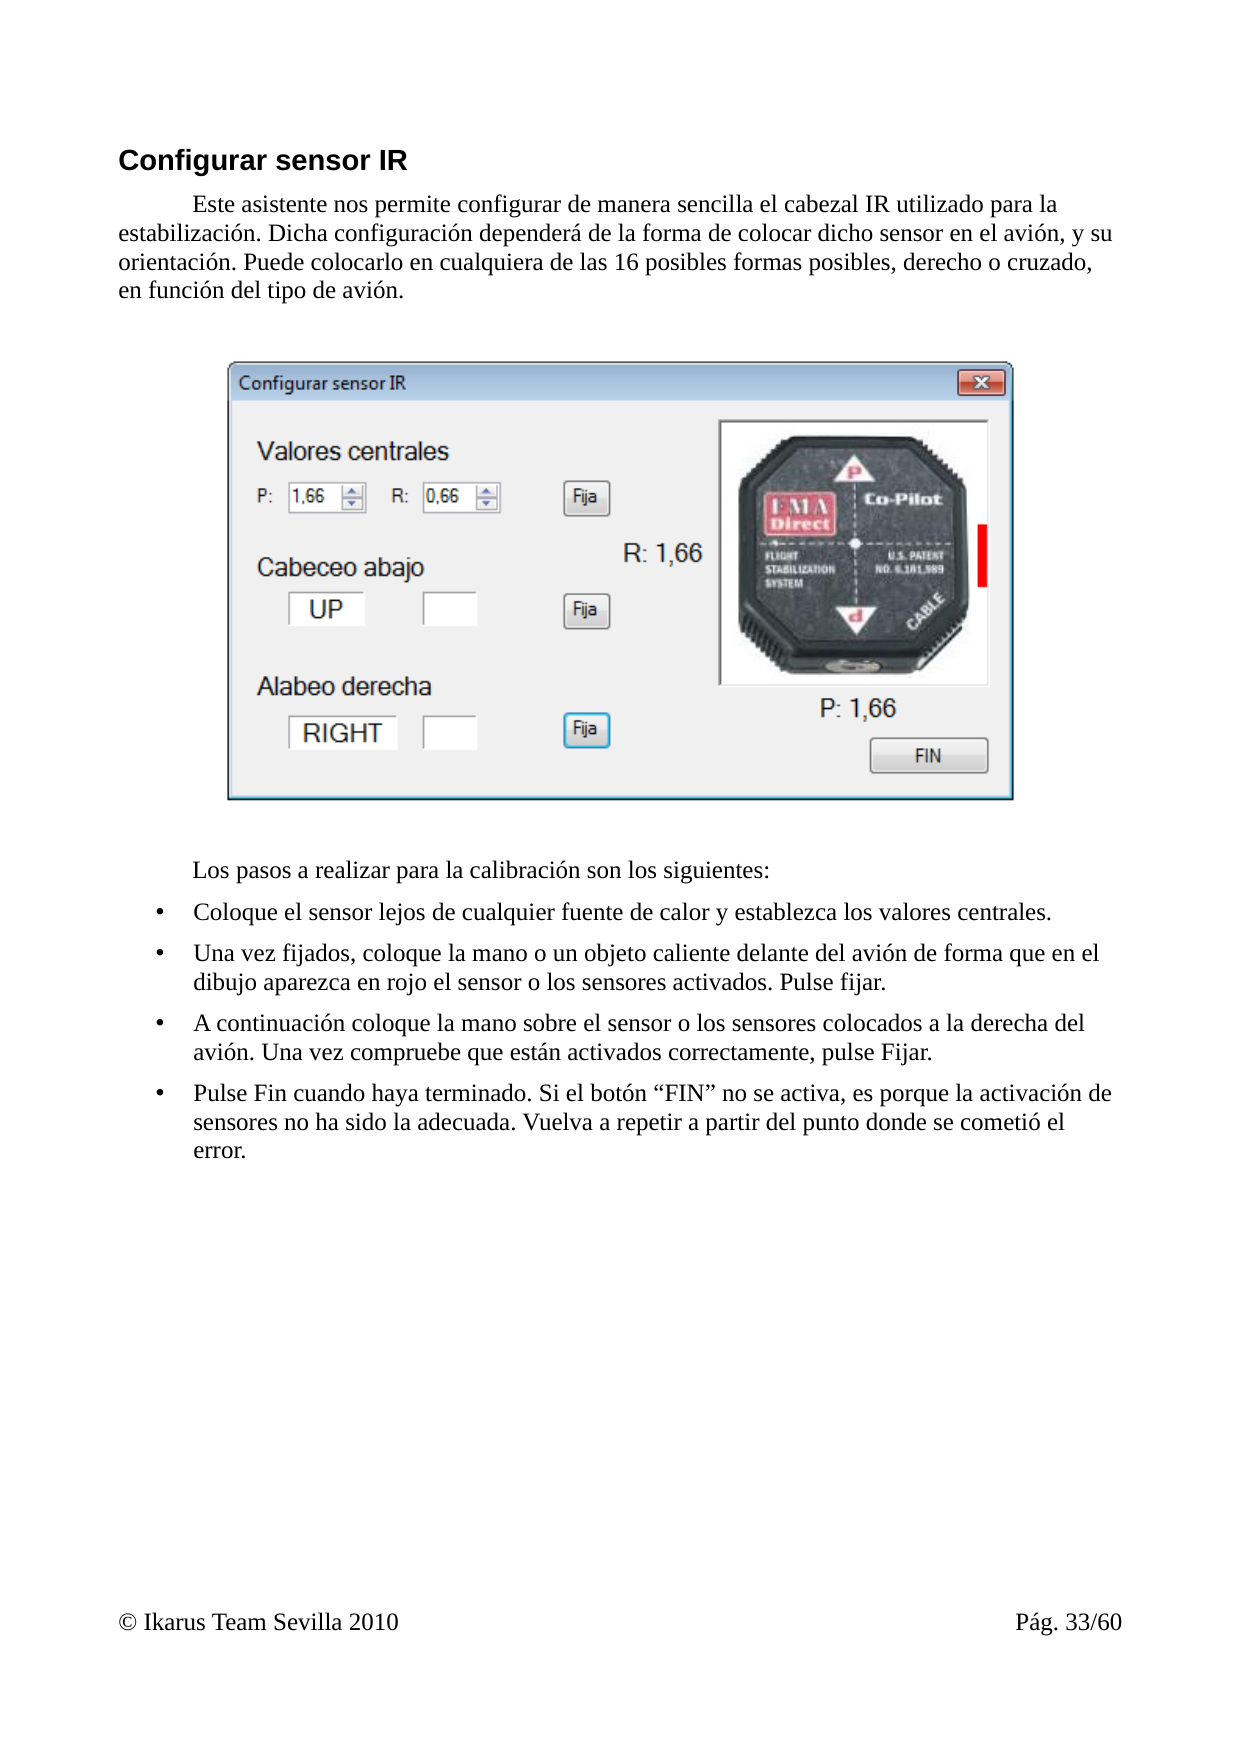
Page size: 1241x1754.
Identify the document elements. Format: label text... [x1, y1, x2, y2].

list A continuación coloque la mano sobre el sensor o los sensores colocados a la derecha del avión. Una vez compruebe que están activados correctamente, pulse Fijar. [156, 1008, 1122, 1065]
picture [223, 357, 1017, 802]
list Pulse Fin cuando haya terminado. Si el botón “FIN” no se activa, es porque la activación de sensores no ha sido la adecuada. Vuelva a repetir a partir del punto donde se cometió el error. [156, 1078, 1122, 1164]
list Coloque el sensor lejos de cualquier fuente de calor y establezca los valores centrales. [156, 897, 1122, 925]
subtitle Configurar sensor IR [118, 143, 1122, 177]
text Los pasos a realizar para la calibración son los siguientes: [118, 855, 1122, 884]
text Este asistente nos permite configurar de manera sencilla el cabezal IR utilizado para la estabilización. Dicha configuración dependerá de la forma de colocar dicho sensor en el avión, y su orientación. Puede colocarlo en cualquiera de las 16 posibles formas posibles, derecho o cruzado, en función del tipo de avión. [118, 189, 1122, 304]
list Una vez fijados, coloque la mano o un objeto caliente delante del avión de forma que en el dibujo aparezca en rojo el sensor o los sensores activados. Pulse fijar. [156, 938, 1122, 995]
